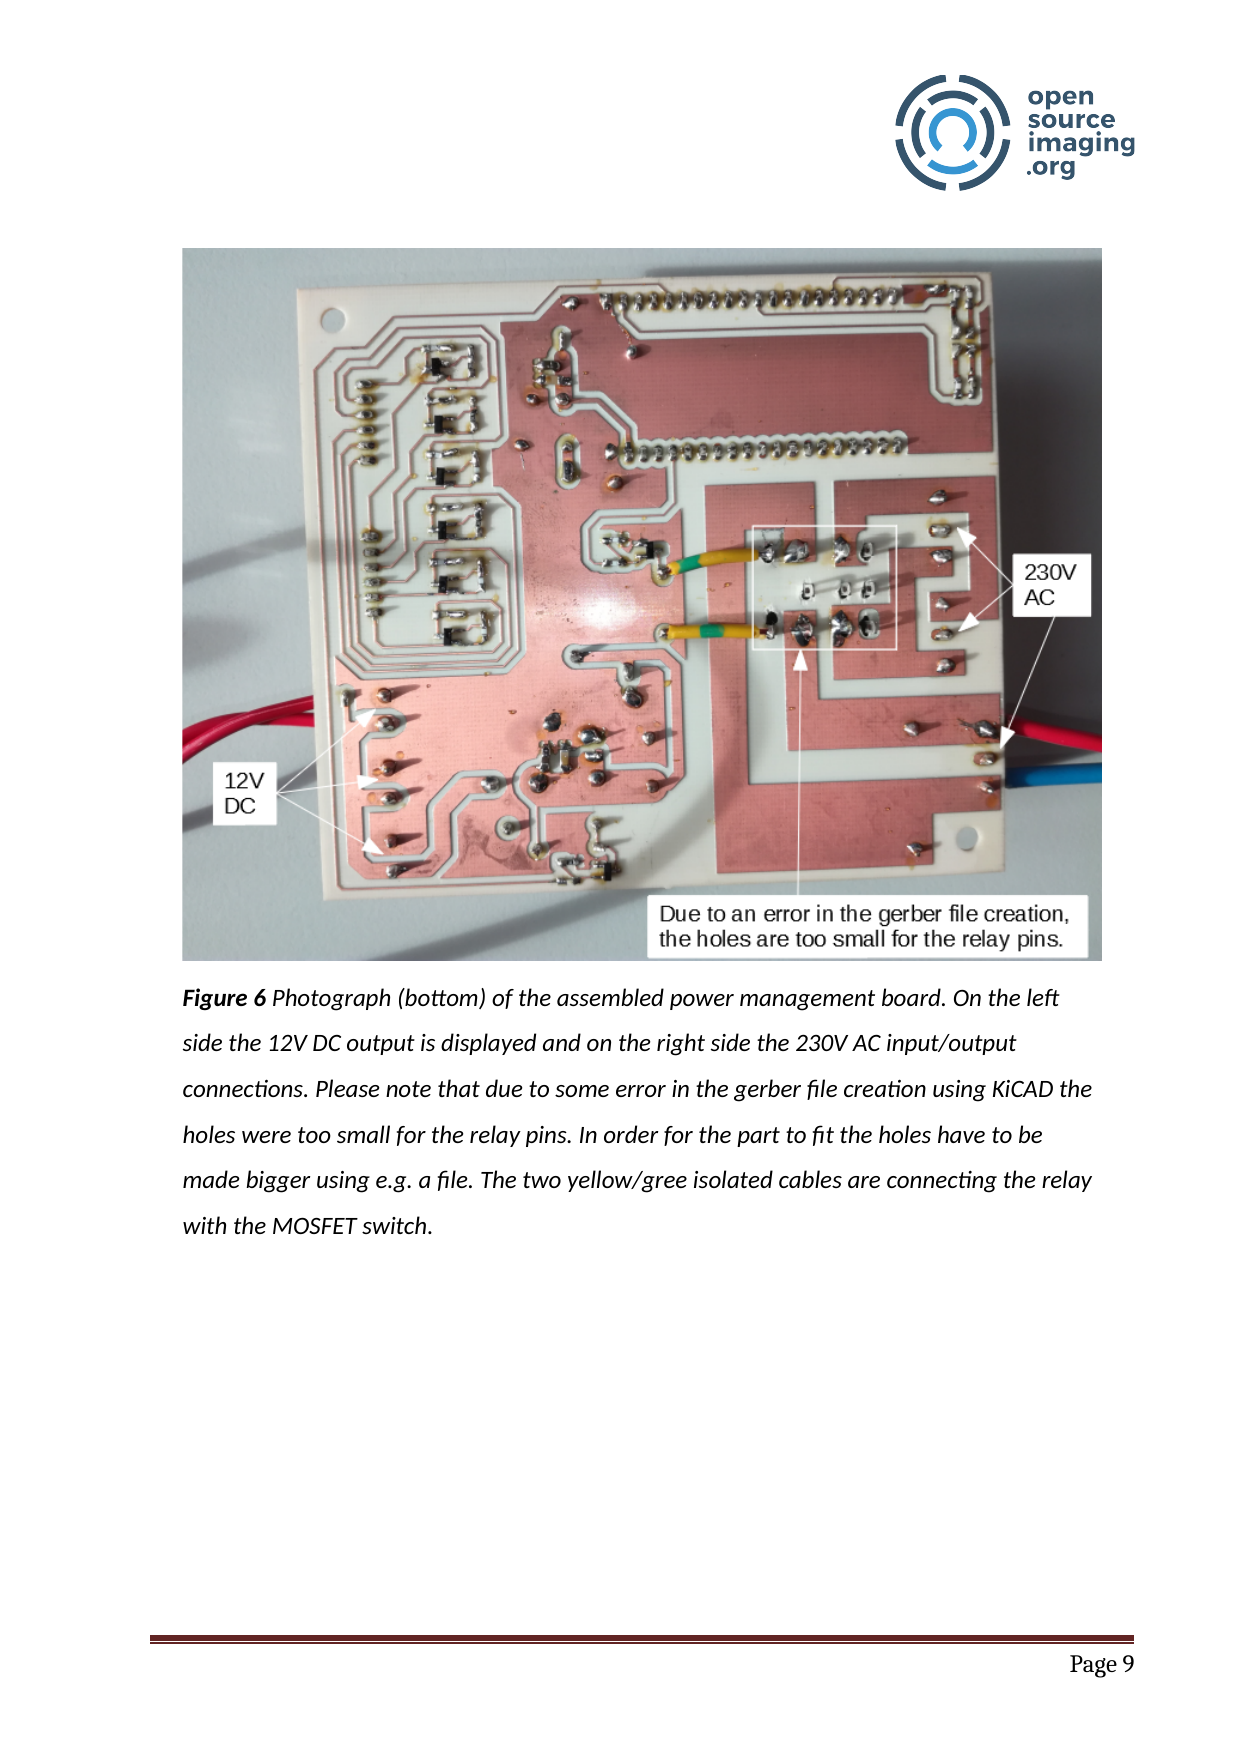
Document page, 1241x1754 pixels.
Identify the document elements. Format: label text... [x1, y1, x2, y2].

text Figure 6 Photograph (bottom) of the assembled power management board. On the left side the 12V DC output is displayed and on the right side the 230V AC input/output connections. Please note that due to some error in the gerber file creation using KiCAD the holes were too small for the relay pins. In order for the part to fit the holes have to be made bigger using e.g. a file. The two yellow/gree isolated cables are connecting the relay with the MOSFET switch. [182, 961, 1102, 1241]
picture [895, 75, 1135, 191]
picture [182, 248, 1102, 961]
